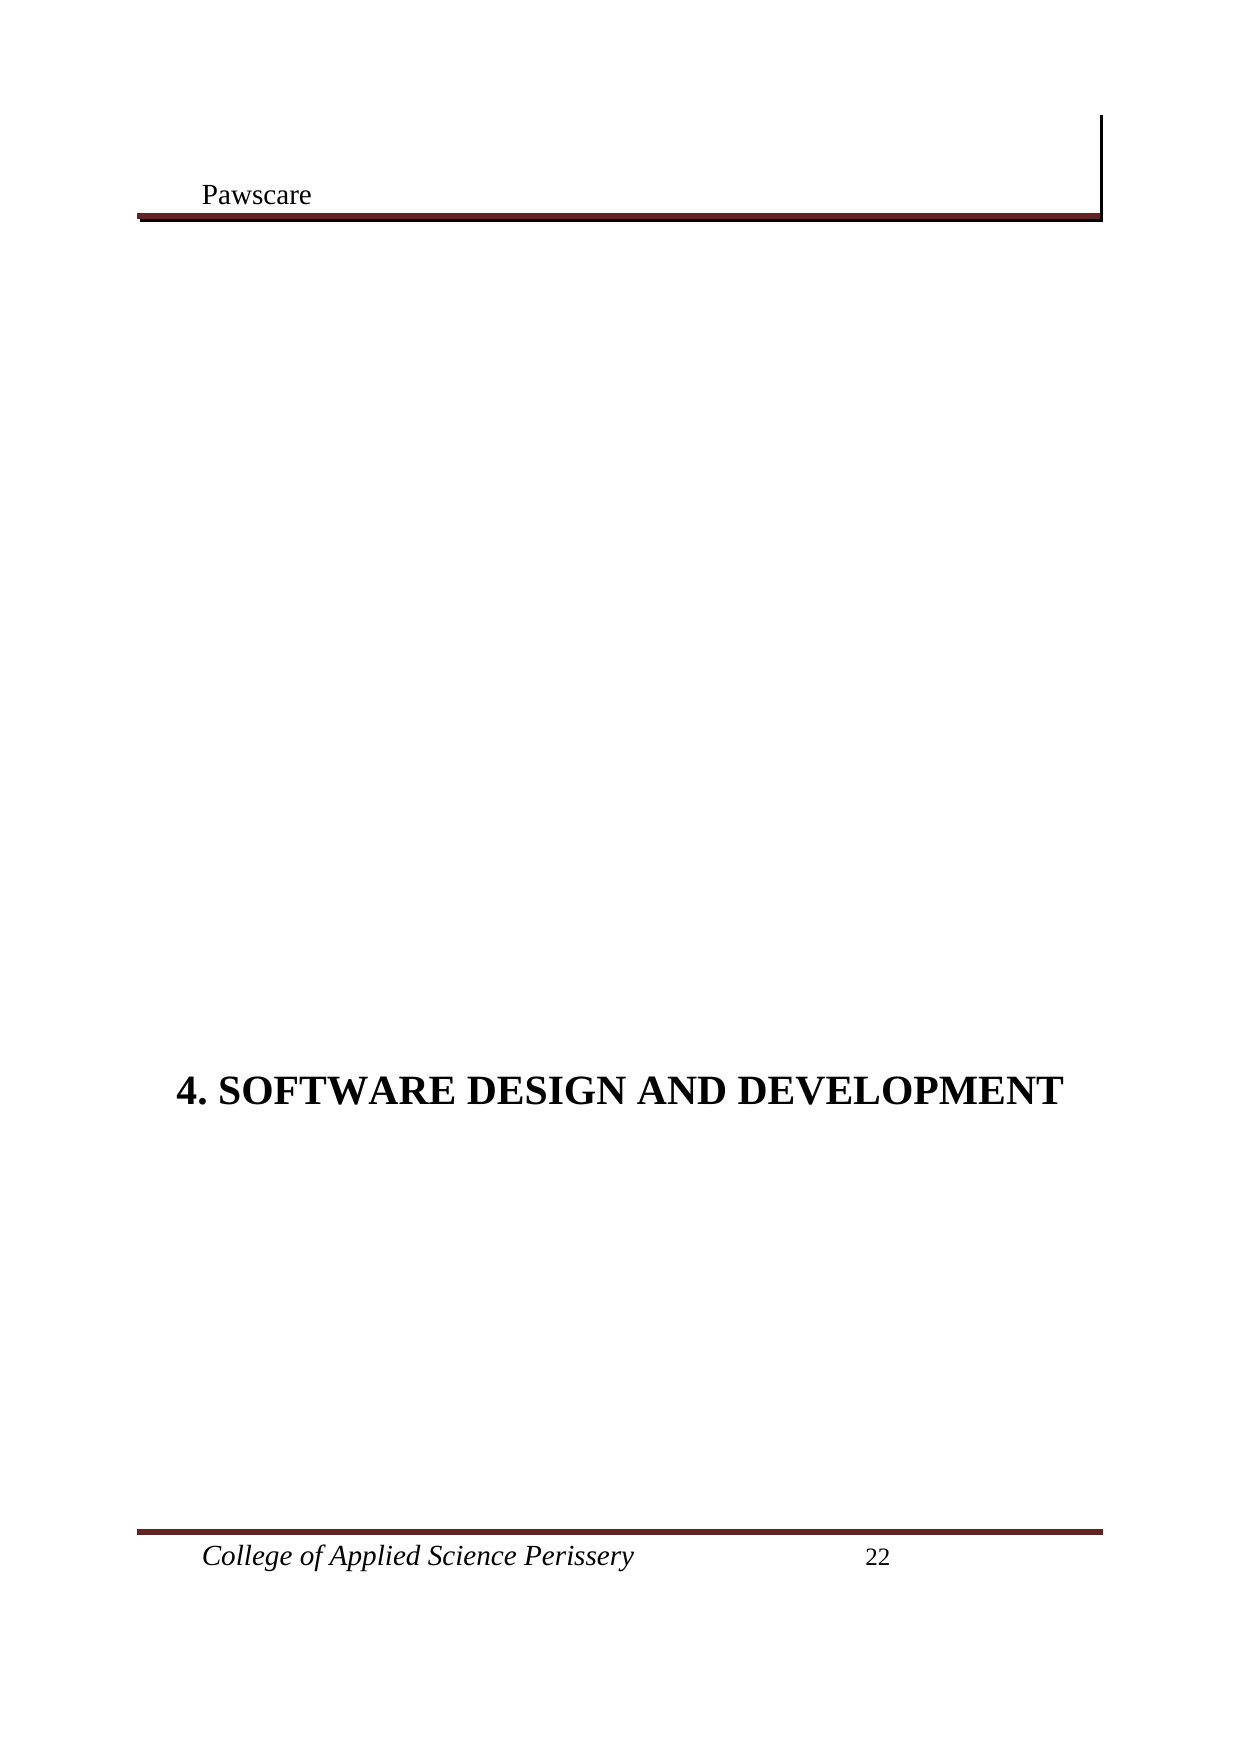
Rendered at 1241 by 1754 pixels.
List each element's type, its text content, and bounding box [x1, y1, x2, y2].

text 4. SOFTWARE DESIGN AND DEVELOPMENT [137, 1065, 1103, 1113]
